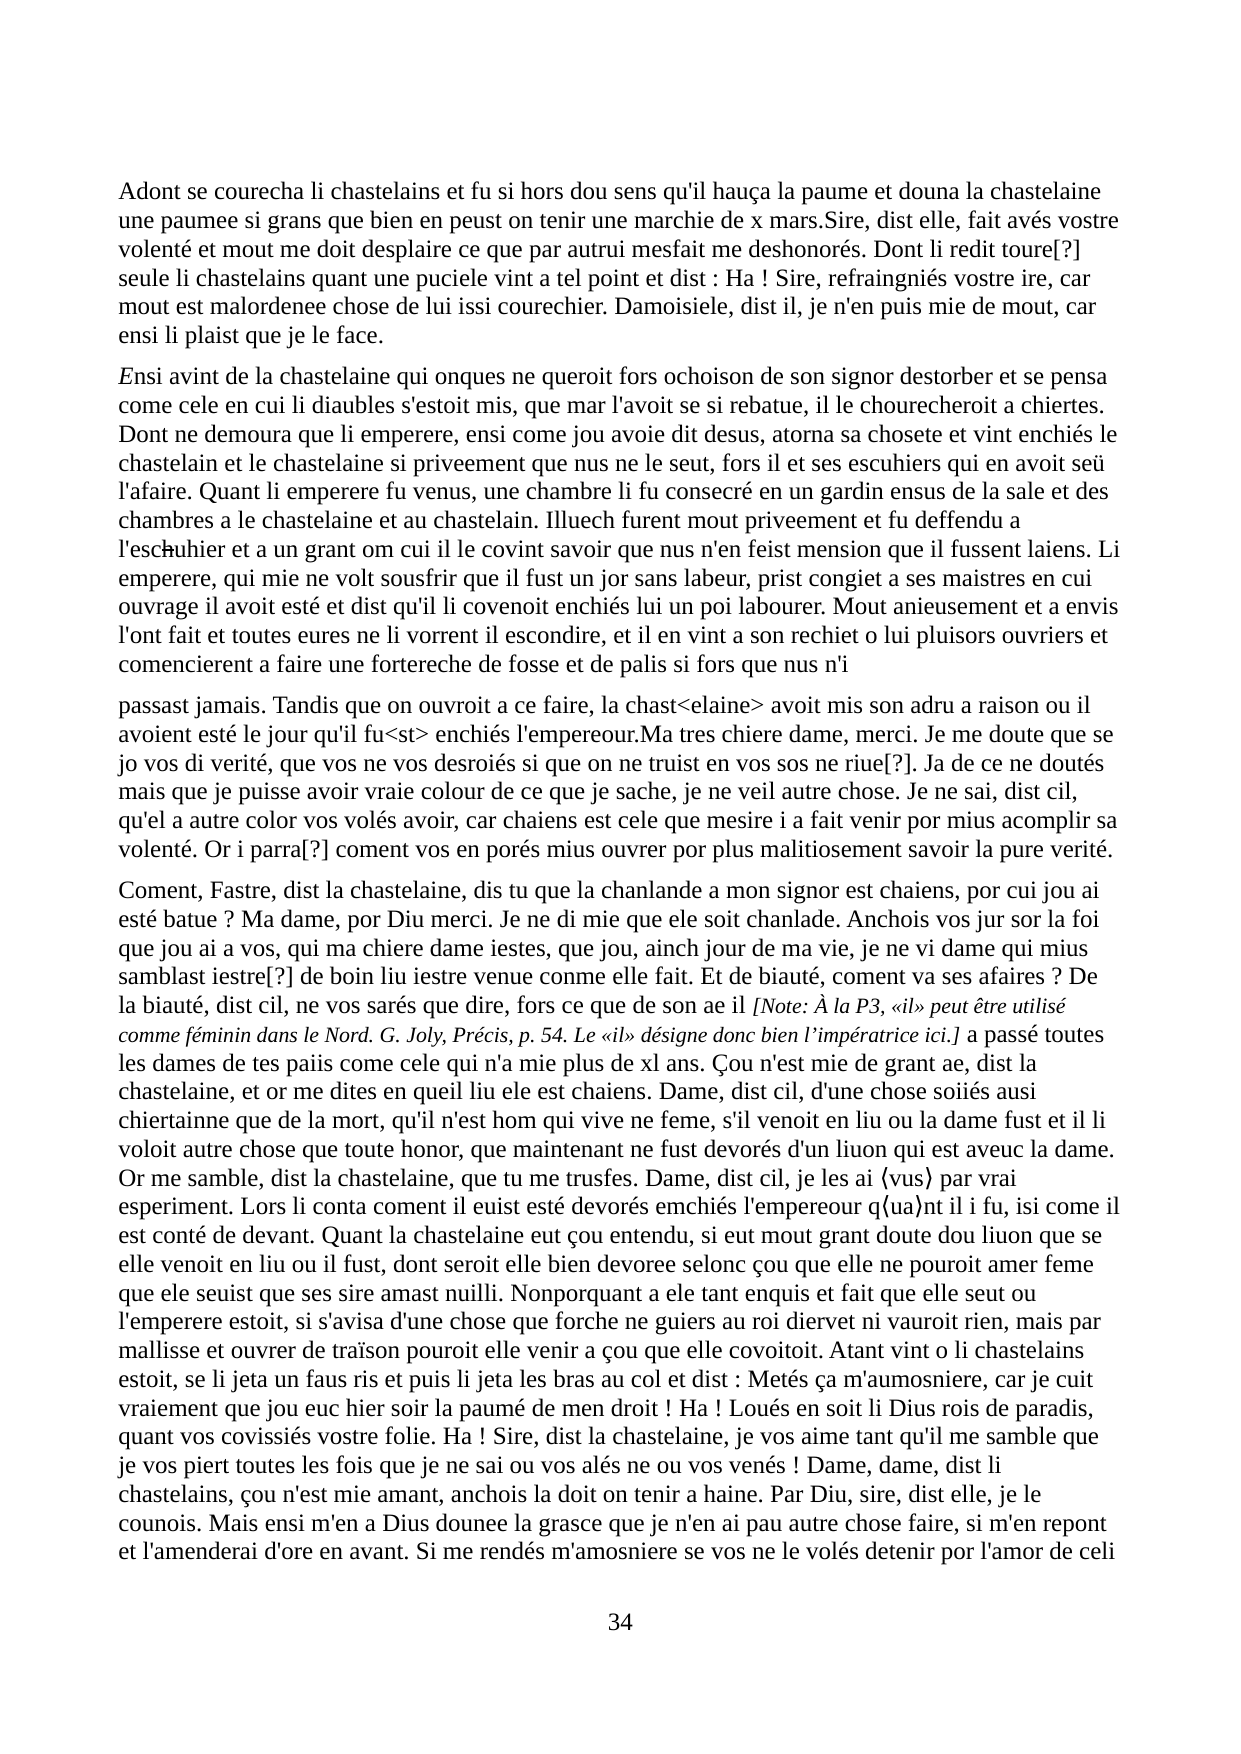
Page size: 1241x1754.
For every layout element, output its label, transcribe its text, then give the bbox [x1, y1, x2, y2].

text Coment, Fastre, dist la chastelaine, dis tu que la chanlande a mon signor est chaiens, por cui jou ai esté batue ? Ma dame, por Diu merci. Je ne di mie que ele soit chanlade. Anchois vos jur sor la foi que jou ai a vos, qui ma chiere dame iestes, que jou, ainch jour de ma vie, je ne vi dame qui mius samblast iestre[?] de boin liu iestre venue conme elle fait. Et de biauté, coment va ses afaires ? De la biauté, dist cil, ne vos sarés que dire, fors ce que de son ae il [Note: À la P3, «il» peut être utilisé comme féminin dans le Nord. G. Joly, Précis, p. 54. Le «il» désigne donc bien l’impératrice ici.] a passé toutes les dames de tes paiis come cele qui n'a mie plus de xl ans. Çou n'est mie de grant ae, dist la chastelaine, et or me dites en queil liu ele est chaiens. Dame, dist cil, d'une chose soiiés ausi chiertainne que de la mort, qu'il n'est hom qui vive ne feme, s'il venoit en liu ou la dame fust et il li voloit autre chose que toute honor, que maintenant ne fust devorés d'un liuon qui est aveuc la dame. Or me samble, dist la chastelaine, que tu me trusfes. Dame, dist cil, je les ai ⟨vus⟩ par vrai esperiment. Lors li conta coment il euist esté devorés emchiés l'empereour q⟨ua⟩nt il i fu, isi come il est conté de devant. Quant la chastelaine eut çou entendu, si eut mout grant doute dou liuon que se elle venoit en liu ou il fust, dont seroit elle bien devoree selonc çou que elle ne pouroit amer feme que ele seuist que ses sire amast nuilli. Nonporquant a ele tant enquis et fait que elle seut ou l'emperere estoit, si s'avisa d'une chose que forche ne guiers au roi diervet ni vauroit rien, mais par mallisse et ouvrer de traïson pouroit elle venir a çou que elle covoitoit. Atant vint o li chastelains estoit, se li jeta un faus ris et puis li jeta les bras au col et dist : Metés ça m'aumosniere, car je cuit vraiement que jou euc hier soir la paumé de men droit ! Ha ! Loués en soit li Dius rois de paradis, quant vos covissiés vostre folie. Ha ! Sire, dist la chastelaine, je vos aime tant qu'il me samble que je vos piert toutes les fois que je ne sai ou vos alés ne ou vos venés ! Dame, dame, dist li chastelains, çou n'est mie amant, anchois la doit on tenir a haine. Par Diu, sire, dist elle, je le counois. Mais ensi m'en a Dius dounee la grasce que je n'en ai pau autre chose faire, si m'en repont et l'amenderai d'ore en avant. Si me rendés m'amosniere se vos ne le volés detenir por l'amor de celi qui çou fu. Et encore, sire, dist elle. ne vos courechiés mie, car je le di por l'amor de celui que je veil que vos le me rendés. Dame, dist il, mout volentiers je ferai mais il covenra que vos li renvoiés de vos juiaus arriere. Coment, sire ! Ja ne doit elle chaiens venir. Par ma foi, dame, bien euist aferut que sor teis paroles l'euïsse fat venir. Sire, dist elle, merci de çou que j'ai mespris et j'en ferai l'amende a vostre devis. [118, 731, 1122, 1565]
text Ensi avint de la chastelaine qui onques ne queroit fors ochoison de son signor destorber et se pensa come cele en cui li diaubles s'estoit mis, que mar l'avoit se si rebatue, il le chourecheroit a chiertes. Dont ne demoura que li emperere, ensi come jou avoie dit desus, atorna sa chosete et vint enchiés le chastelain et le chastelaine si priveement que nus ne le seut, fors il et ses escuhiers qui en avoit seü l'afaire. Quant li emperere fu venus, une chambre li fu consecré en un gardin ensus de la sale et des chambres a le chastelaine et au chastelain. Illuech furent mout priveement et fu deffendu a l'eschuhier et a un grant om cui il le covint savoir que nus n'en feist mension que il fussent laiens. Li emperere, qui mie ne volt sousfrir que il fust un jor sans labeur, prist congiet a ses maistres en cui ouvrage il avoit esté et dist qu'il li covenoit enchiés lui un poi labourer. Mout anieusement et a envis l'ont fait et toutes eures ne li vorrent il escondire, et il en vint a son rechiet o lui pluisors ouvriers et comencierent a faire une fortereche de fosse et de palis si fors que nus n'i [118, 218, 1122, 534]
text passast jamais. Tandis que on ouvroit a ce faire, la chast<elaine> avoit mis son adru a raison ou il avoient esté le jour qu'il fu<st> enchiés l'empereour.Ma tres chiere dame, merci. Je me doute que se jo vos di verité, que vos ne vos desroiés si que on ne truist en vos sos ne riue[?]. Ja de ce ne doutés mais que je puisse avoir vraie colour de ce que je sache, je ne veil autre chose. Je ne sai, dist cil, qu'el a autre color vos volés avoir, car chaiens est cele que mesire i a fait venir por mius acomplir sa volenté. Or i parra[?] coment vos en porés mius ouvrer por plus malitiosement savoir la pure verité. [118, 546, 1122, 719]
